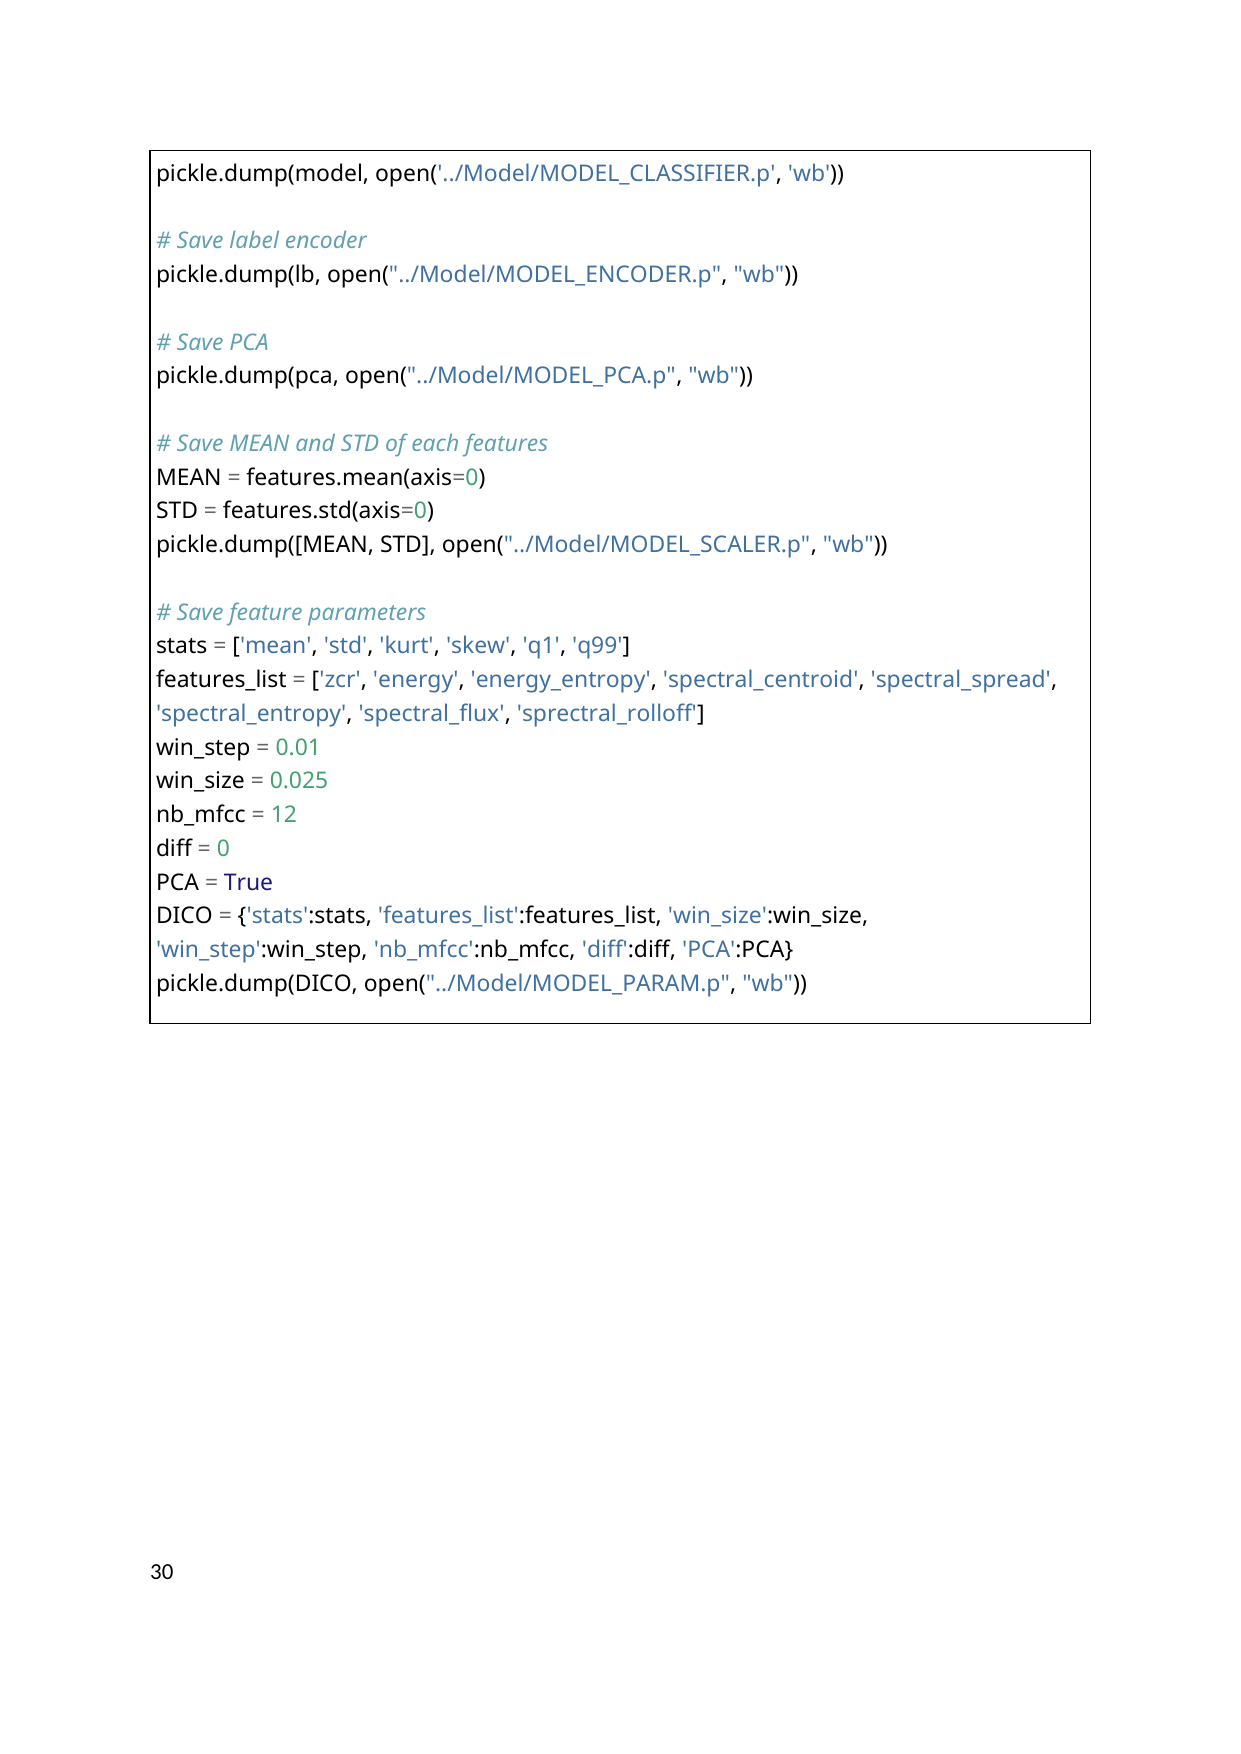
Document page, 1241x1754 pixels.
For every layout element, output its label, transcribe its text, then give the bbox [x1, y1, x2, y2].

table_header pickle.dump(model, open('../Model/MODEL_CLASSIFIER.p', 'wb')) # Save label encoder pickle.dump(lb, open("../Model/MODEL_ENCODER.p", "wb")) # Save PCA pickle.dump(pca, open("../Model/MODEL_PCA.p", "wb")) # Save MEAN and STD of each features MEAN = features.mean(axis=0) STD = features.std(axis=0) pickle.dump([MEAN, STD], open("../Model/MODEL_SCALER.p", "wb")) # Save feature parameters stats = ['mean', 'std', 'kurt', 'skew', 'q1', 'q99'] features_list = ['zcr', 'energy', 'energy_entropy', 'spectral_centroid', 'spectral_spread', 'spectral_entropy', 'spectral_flux', 'sprectral_rolloff'] win_step = 0.01 win_size = 0.025 nb_mfcc = 12 diff = 0 PCA = True DICO = {'stats':stats, 'features_list':features_list, 'win_size':win_size, 'win_step':win_step, 'nb_mfcc':nb_mfcc, 'diff':diff, 'PCA':PCA} pickle.dump(DICO, open("../Model/MODEL_PARAM.p", "wb")) [151, 151, 1090, 1022]
